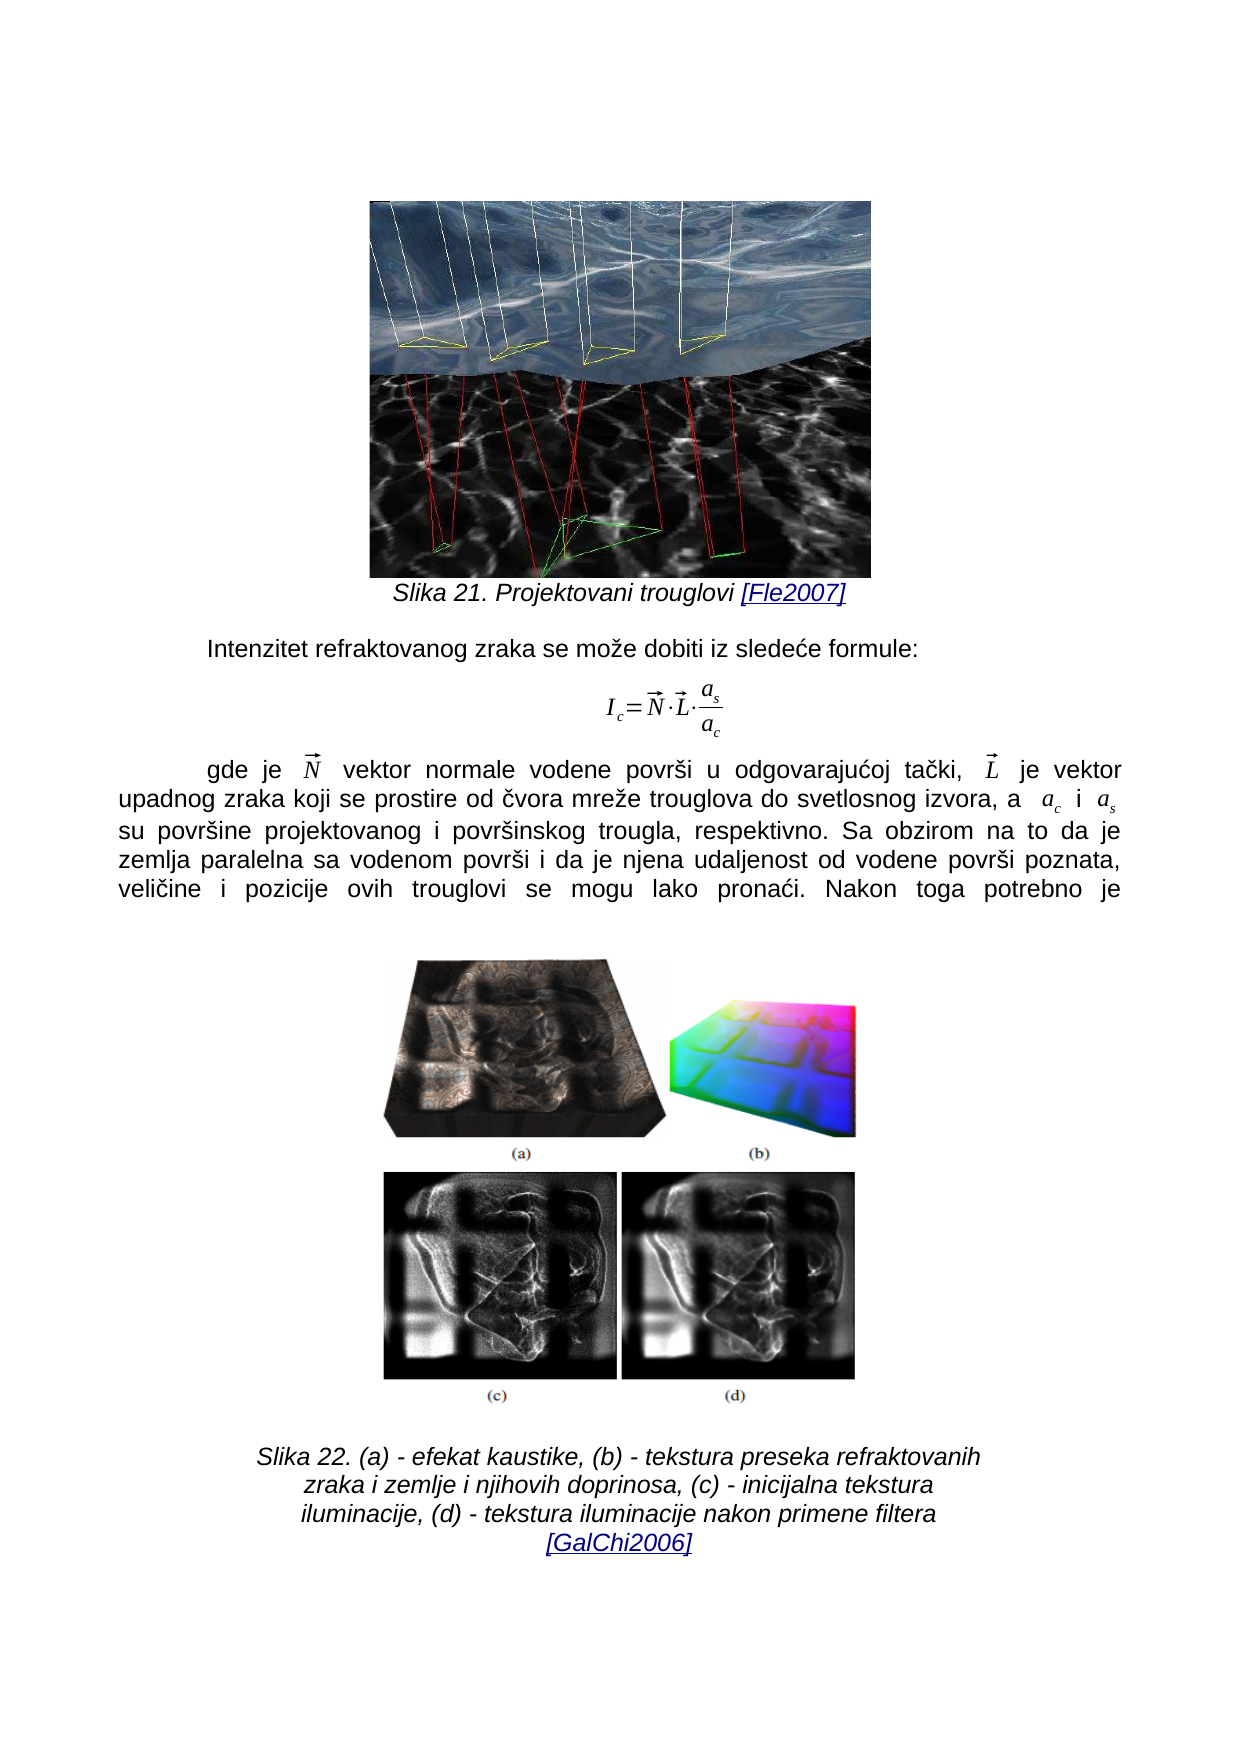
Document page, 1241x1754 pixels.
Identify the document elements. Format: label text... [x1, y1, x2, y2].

picture [369, 201, 871, 578]
text Intenzitet refraktovanog zraka se može dobiti iz sledeće formule: [118, 177, 1122, 663]
text Slika 22. (a) - efekat kaustike, (b) - tekstura preseka refraktovanih zraka i zemlje i njihovih doprinosa, (c) - inicijalna tekstura iluminacije, (d) - tekstura iluminacije nakon primene filtera [GalChi2006] [243, 1442, 998, 1557]
picture [356, 952, 885, 1412]
text gde je vektor normale vodene površi u odgovarajućoj tački, je vektor upadnog zraka koji se prostire od čvora mreže trouglova do svetlosnog izvora, a i su površine projektovanog i površinskog trougla, respektivno. Sa obzirom na to da je zemlja paralelna sa vodenom površi i da je njena udaljenost od vodene površi poznata, veličine i pozicije ovih trouglovi se mogu lako pronaći. Nakon toga potrebno je [118, 753, 1122, 902]
text Slika 21. Projektovani trouglovi [Fle2007] [369, 578, 871, 606]
